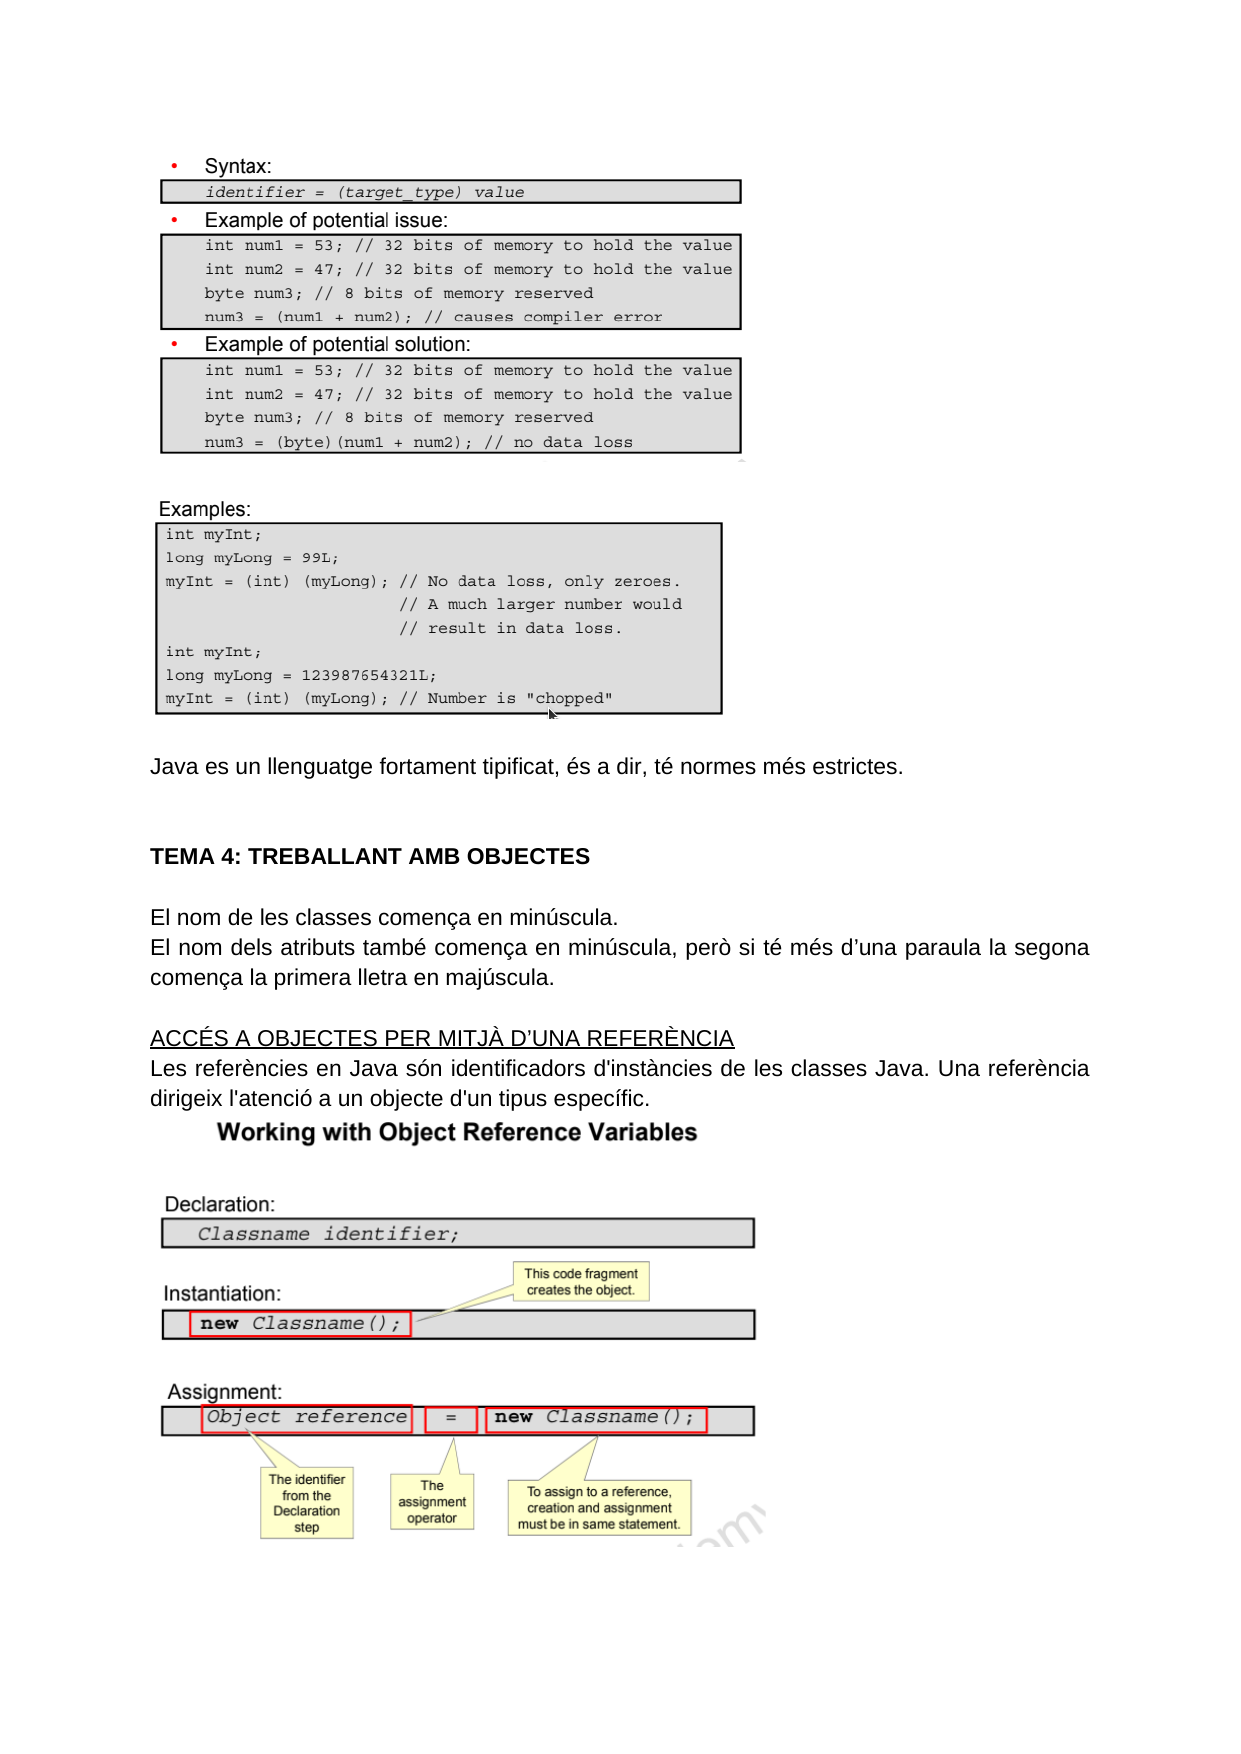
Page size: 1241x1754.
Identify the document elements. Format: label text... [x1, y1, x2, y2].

text TEMA 4: TREBALLANT AMB OBJECTES [150, 843, 1090, 869]
text Les referències en Java són identificadors d'instàncies de les classes Java. Una referència dirigeix ​​l'atenció a un objecte d'un tipus específic. [150, 1055, 1090, 1111]
text Java es un llenguatge fortament tipificat, és a dir, té normes més estrictes. [150, 753, 1090, 779]
text El nom de les classes comença en minúscula. [150, 904, 1090, 930]
picture [150, 1115, 766, 1547]
text El nom dels atributs també comença en minúscula, però si té més d’una paraula la segona comença la primera lletra en majúscula. [150, 934, 1090, 990]
picture [150, 495, 729, 719]
text ACCÉS A OBJECTES PER MITJÀ D’UNA REFERÈNCIA [150, 1024, 1090, 1051]
picture [150, 150, 748, 462]
